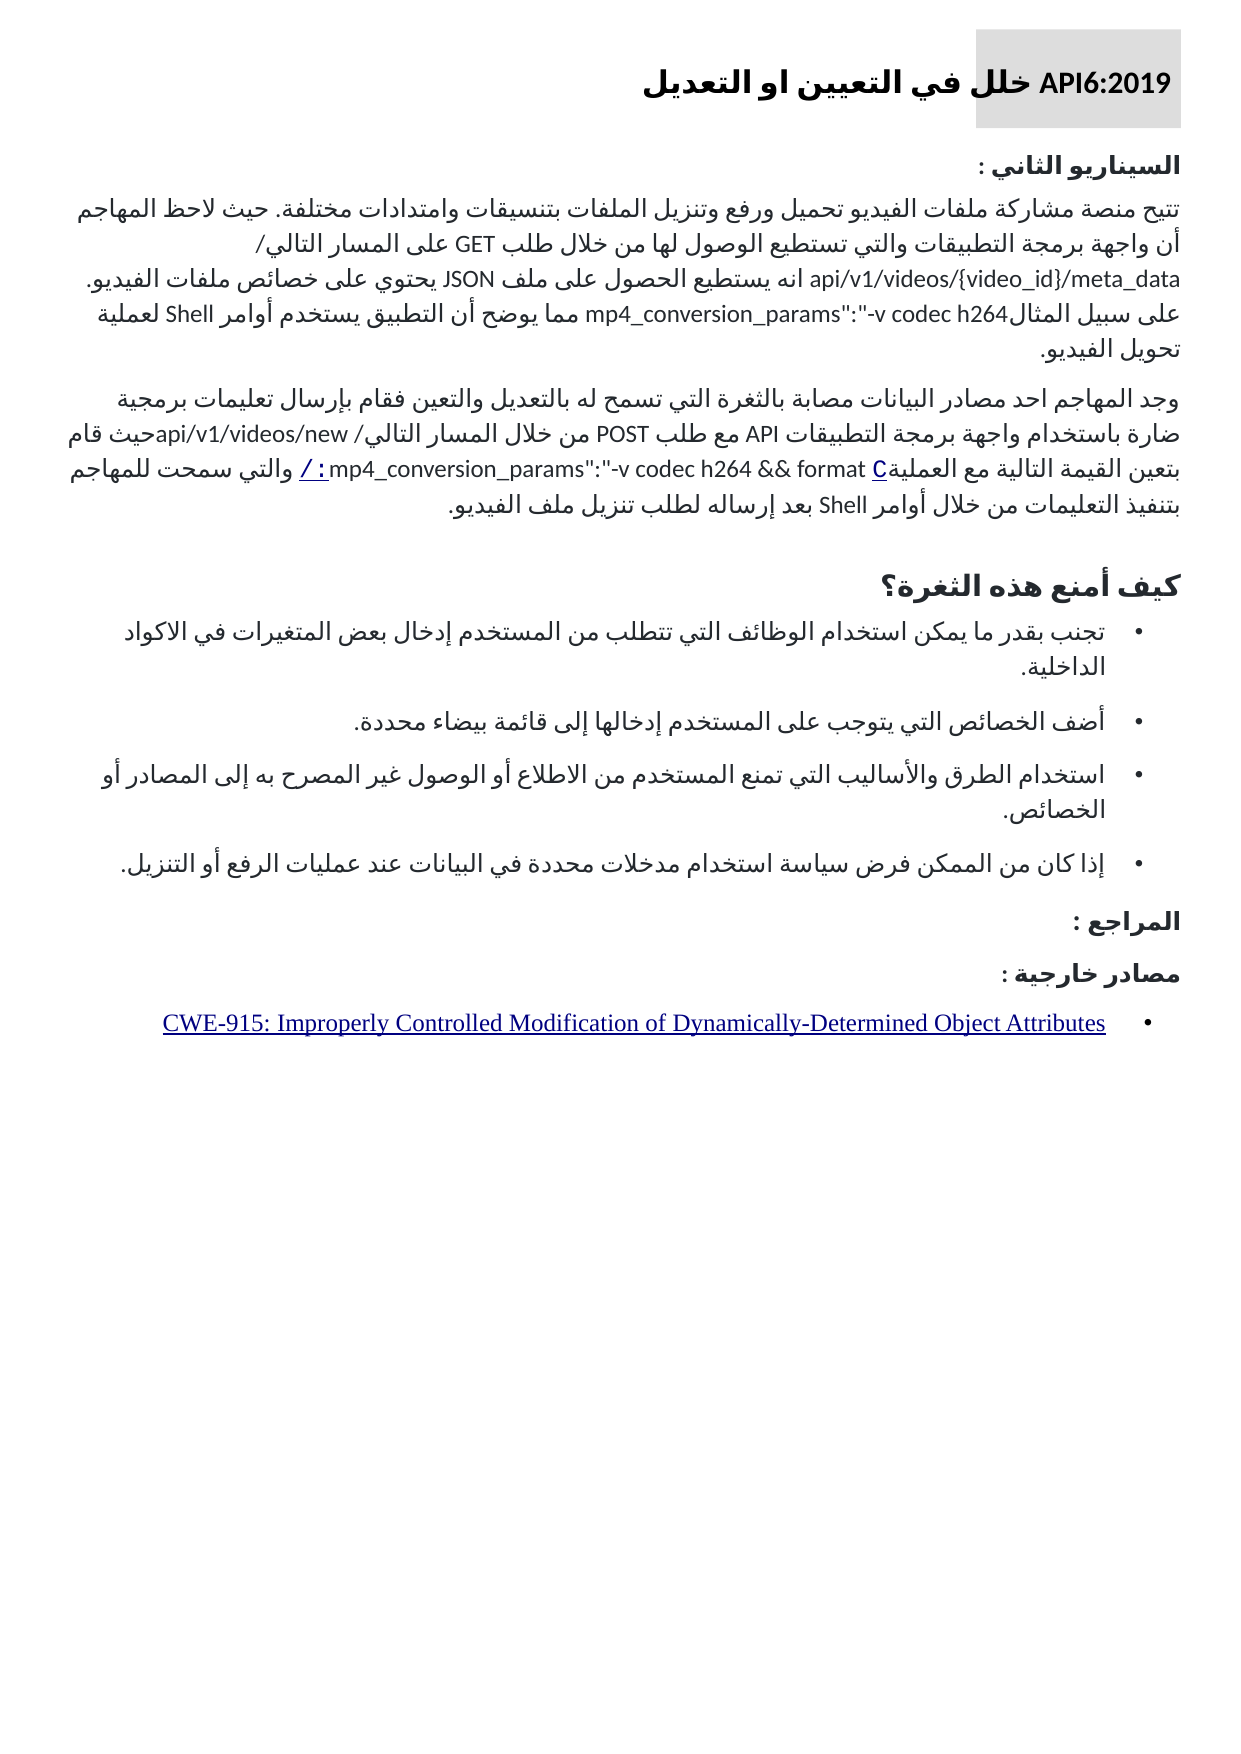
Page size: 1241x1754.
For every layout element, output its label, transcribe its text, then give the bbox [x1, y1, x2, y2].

list استخدام الطرق والأساليب التي تمنع المستخدم من الاطلاع أو الوصول غير المصرح به إلى المصادر أو الخصائص. [59, 759, 1144, 825]
list أضف الخصائص التي يتوجب على المستخدم إدخالها إلى قائمة بيضاء محددة. [59, 706, 1144, 736]
subtitle المراجع : [59, 902, 1181, 938]
list تجنب بقدر ما يمكن استخدام الوظائف التي تتطلب من المستخدم إدخال بعض المتغيرات في الاكواد الداخلية. [59, 616, 1144, 681]
text تتيح منصة مشاركة ملفات الفيديو تحميل ورفع وتنزيل الملفات بتنسيقات وامتدادات مختلفة. حيث لاحظ المهاجم أن واجهة برمجة التطبيقات والتي تستطيع الوصول لها من خلال طلب GET على المسار التالي/api/v1/videos/{video_id}/meta_data انه يستطيع الحصول على ملف JSON يحتوي على خصائص ملفات الفيديو. على سبيل المثالmp4_conversion_params":"-v codec h264 مما يوضح أن التطبيق يستخدم أوامر Shell لعملية تحويل الفيديو. [59, 193, 1181, 364]
list CWE-915: Improperly Controlled Modification of Dynamically-Determined Object Attributes [59, 1008, 1144, 1042]
subtitle مصادر خارجية : [59, 958, 1181, 988]
subtitle كيف أمنع هذه الثغرة؟ [59, 567, 1181, 603]
list إذا كان من الممكن فرض سياسة استخدام مدخلات محددة في البيانات عند عمليات الرفع أو التنزيل. [59, 848, 1144, 879]
text وجد المهاجم احد مصادر البيانات مصابة بالثغرة التي تسمح له بالتعديل والتعين فقام بإرسال تعليمات برمجية ضارة باستخدام واجهة برمجة التطبيقات API مع طلب POST من خلال المسار التالي/ api/v1/videos/newحيث قام بتعين القيمة التالية مع العمليةmp4_conversion_params":"-v codec h264 && format C:/ والتي سمحت للمهاجم بتنفيذ التعليمات من خلال أوامر Shell بعد إرساله لطلب تنزيل ملف الفيديو. [59, 383, 1181, 520]
subtitle السيناريو الثاني : [59, 151, 1181, 181]
